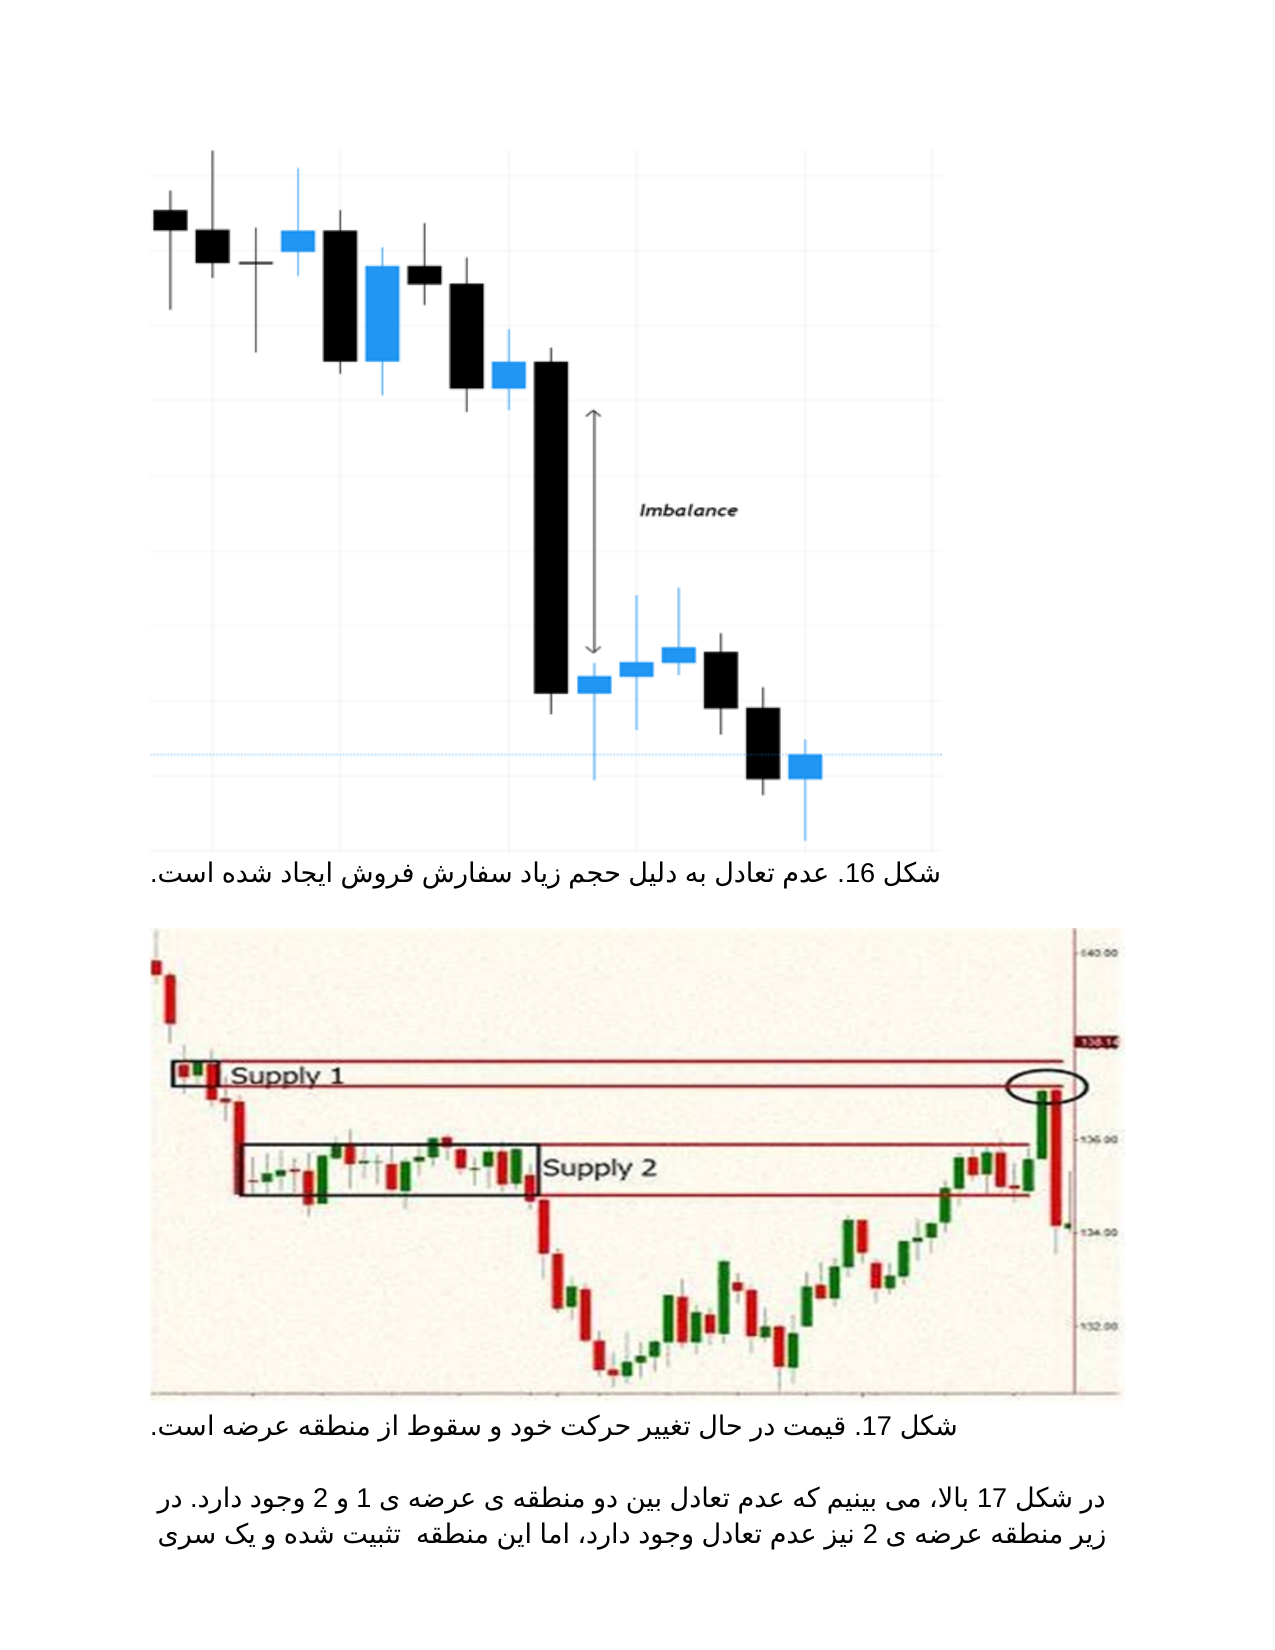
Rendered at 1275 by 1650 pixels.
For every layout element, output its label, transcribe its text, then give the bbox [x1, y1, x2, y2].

text شکل 16. عدم تعادل به دلیل حجم زیاد سفارش فروش ایجاد شده است. [150, 857, 1125, 888]
text شکل 17. قیمت در حال تغییر حرکت خود و سقوط از منطقه عرضه است. [150, 1410, 1125, 1441]
text در شکل 17 بالا، می بینیم که عدم تعادل بین دو منطقه ی عرضه ی 1 و 2 وجود دارد. در زیر منطقه عرضه ی 2 نیز عدم تعادل وجود دارد، اما این منطقه تثبیت شده و یک سری شمع در این منطقه وجود دارد. پس از شکسته شدن قیمت در منطقه عرضه 2، قیمت فقط زمان کمی را در منطقه عرضه یک سپری کرده و به سرعت کاهش می‌یابد، جایی که می‌توانیم متوجه شویم که عدم تعادل بزرگ و موقعیت فروش زیادی از پول هوشمند در هنگامی که قیمت از سطح منطقه عرضه 1 گذر کرده، وجود دارد. [150, 1482, 1125, 1549]
